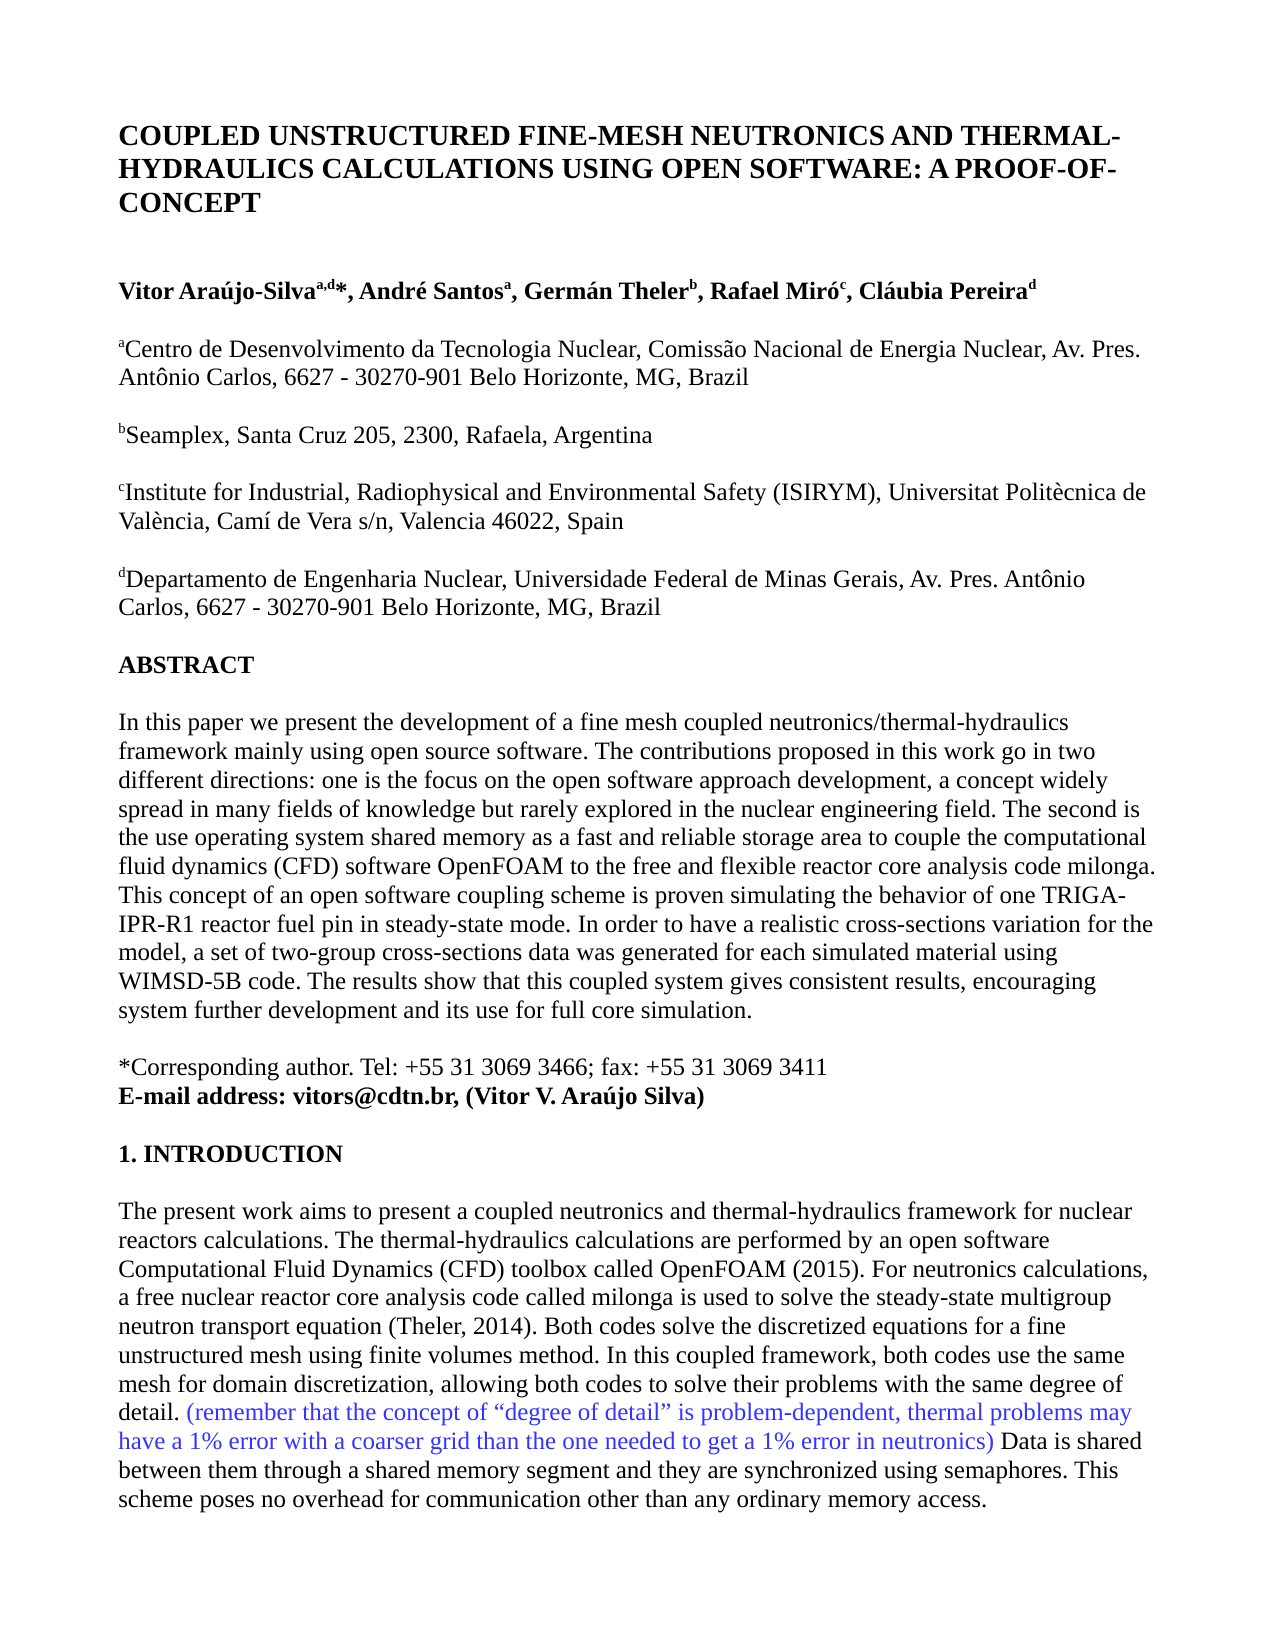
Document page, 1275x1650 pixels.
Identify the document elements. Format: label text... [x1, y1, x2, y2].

text cInstitute for Industrial, Radiophysical and Environmental Safety (ISIRYM), Universitat Politècnica de València, Camí de Vera s/n, Valencia 46022, Spain [118, 477, 1157, 535]
text aCentro de Desenvolvimento da Tecnologia Nuclear, Comissão Nacional de Energia Nuclear, Av. Pres. Antônio Carlos, 6627 - 30270-901 Belo Horizonte, MG, Brazil [118, 334, 1157, 391]
text In this paper we present the development of a fine mesh coupled neutronics/thermal-hydraulics framework mainly using open source software. The contributions proposed in this work go in two different directions: one is the focus on the open software approach development, a concept widely spread in many fields of knowledge but rarely explored in the nuclear engineering field. The second is the use operating system shared memory as a fast and reliable storage area to couple the computational fluid dynamics (CFD) software OpenFOAM to the free and flexible reactor core analysis code milonga. This concept of an open software coupling scheme is proven simulating the behavior of one TRIGA-IPR-R1 reactor fuel pin in steady-state mode. In order to have a realistic cross-sections variation for the model, a set of two-group cross-sections data was generated for each simulated material using WIMSD-5B code. The results show that this coupled system gives consistent results, encouraging system further development and its use for full core simulation. [118, 707, 1157, 1024]
text ABSTRACT [118, 650, 1157, 679]
text dDepartamento de Engenharia Nuclear, Universidade Federal de Minas Gerais, Av. Pres. Antônio Carlos, 6627 - 30270-901 Belo Horizonte, MG, Brazil [118, 564, 1157, 621]
text bSeamplex, Santa Cruz 205, 2300, Rafaela, Argentina [118, 420, 1157, 449]
text 1. INTRODUCTION [118, 1139, 1157, 1167]
text E-mail address: vitors@cdtn.br, (Vitor V. Araújo Silva) [118, 1081, 1157, 1110]
text *Corresponding author. Tel: +55 31 3069 3466; fax: +55 31 3069 3411 [118, 1052, 1157, 1081]
text COUPLED UNSTRUCTURED FINE-MESH NEUTRONICS AND THERMAL-HYDRAULICS CALCULATIONS USING OPEN SOFTWARE: A PROOF-OF-CONCEPT [118, 118, 1157, 219]
text Vitor Araújo-Silvaa,d*, André Santosa, Germán Thelerb, Rafael Miróc, Cláubia Pereirad [118, 276, 1157, 305]
text The present work aims to present a coupled neutronics and thermal-hydraulics framework for nuclear reactors calculations. The thermal-hydraulics calculations are performed by an open software Computational Fluid Dynamics (CFD) toolbox called OpenFOAM (2015). For neutronics calculations, a free nuclear reactor core analysis code called milonga is used to solve the steady-state multigroup neutron transport equation (Theler, 2014). Both codes solve the discretized equations for a fine unstructured mesh using finite volumes method. In this coupled framework, both codes use the same mesh for domain discretization, allowing both codes to solve their problems with the same degree of detail. (remember that the concept of “degree of detail” is problem-dependent, thermal problems may have a 1% error with a coarser grid than the one needed to get a 1% error in neutronics) Data is shared between them through a shared memory segment and they are synchronized using semaphores. This scheme poses no overhead for communication other than any ordinary memory access. [118, 1196, 1157, 1512]
